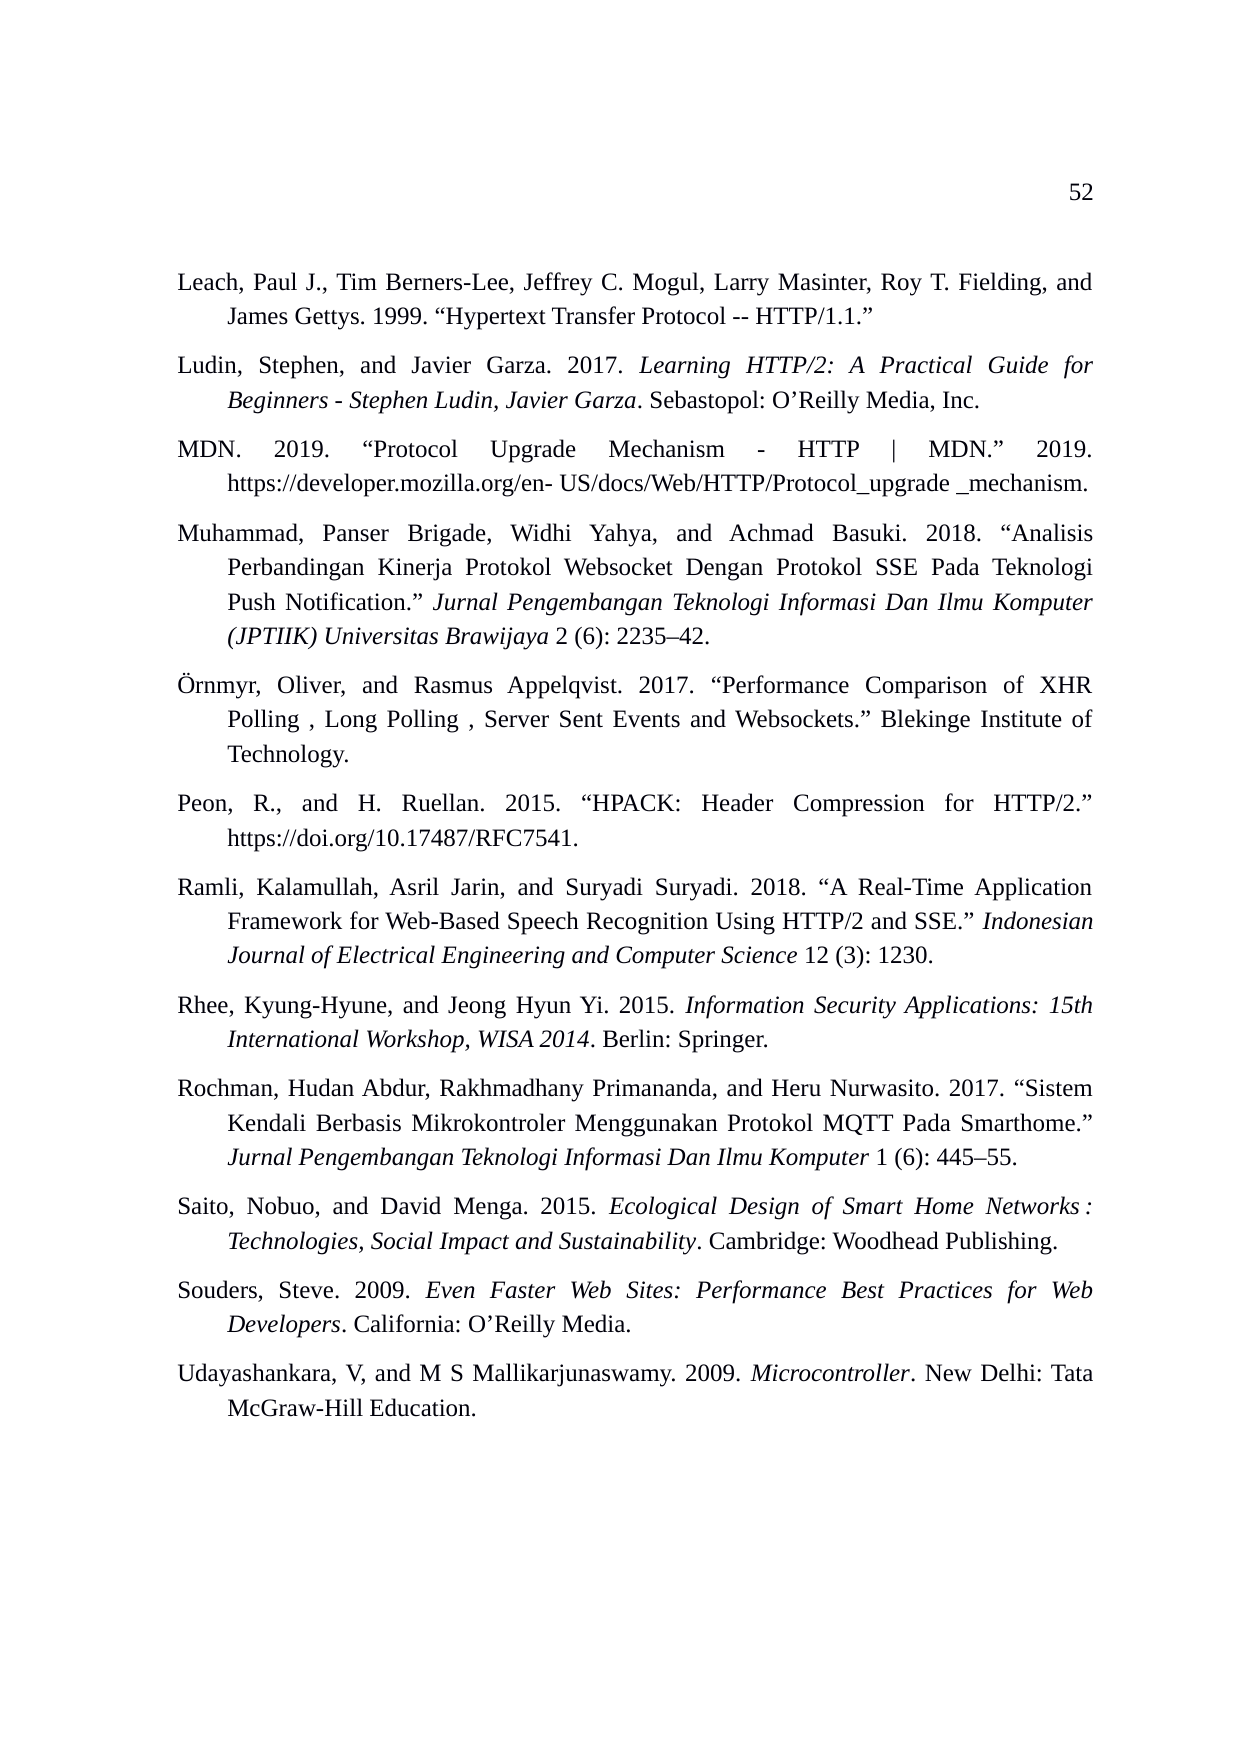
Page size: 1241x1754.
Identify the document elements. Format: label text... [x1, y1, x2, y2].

text Leach, Paul J., Tim Berners-Lee, Jeffrey C. Mogul, Larry Masinter, Roy T. Fielding, and James Gettys. 1999. “Hypertext Transfer Protocol -- HTTP/1.1.” [177, 267, 1093, 330]
text Muhammad, Panser Brigade, Widhi Yahya, and Achmad Basuki. 2018. “Analisis Perbandingan Kinerja Protokol Websocket Dengan Protokol SSE Pada Teknologi Push Notification.” Jurnal Pengembangan Teknologi Informasi Dan Ilmu Komputer (JPTIIK) Universitas Brawijaya 2 (6): 2235–42. [177, 518, 1093, 650]
text Saito, Nobuo, and David Menga. 2015. Ecological Design of Smart Home Networks : Technologies, Social Impact and Sustainability. Cambridge: Woodhead Publishing. [177, 1191, 1093, 1254]
text Souders, Steve. 2009. Even Faster Web Sites: Performance Best Practices for Web Developers. California: O’Reilly Media. [177, 1275, 1093, 1338]
text Peon, R., and H. Ruellan. 2015. “HPACK: Header Compression for HTTP/2.” https://doi.org/10.17487/RFC7541. [177, 788, 1093, 851]
text Rochman, Hudan Abdur, Rakhmadhany Primananda, and Heru Nurwasito. 2017. “Sistem Kendali Berbasis Mikrokontroler Menggunakan Protokol MQTT Pada Smarthome.” Jurnal Pengembangan Teknologi Informasi Dan Ilmu Komputer 1 (6): 445–55. [177, 1073, 1093, 1171]
text Rhee, Kyung-Hyune, and Jeong Hyun Yi. 2015. Information Security Applications: 15th International Workshop, WISA 2014. Berlin: Springer. [177, 990, 1093, 1053]
text Ramli, Kalamullah, Asril Jarin, and Suryadi Suryadi. 2018. “A Real-Time Application Framework for Web-Based Speech Recognition Using HTTP/2 and SSE.” Indonesian Journal of Electrical Engineering and Computer Science 12 (3): 1230. [177, 872, 1093, 969]
text Ludin, Stephen, and Javier Garza. 2017. Learning HTTP/2: A Practical Guide for Beginners - Stephen Ludin, Javier Garza. Sebastopol: O’Reilly Media, Inc. [177, 351, 1093, 414]
text Udayashankara, V, and M S Mallikarjunaswamy. 2009. Microcontroller. New Delhi: Tata McGraw-Hill Education. [177, 1358, 1093, 1422]
text Örnmyr, Oliver, and Rasmus Appelqvist. 2017. “Performance Comparison of XHR Polling , Long Polling , Server Sent Events and Websockets.” Blekinge Institute of Technology. [177, 670, 1093, 768]
text MDN. 2019. “Protocol Upgrade Mechanism - HTTP | MDN.” 2019. https://developer.mozilla.org/en- US/docs/Web/HTTP/Protocol_upgrade _mechanism. [177, 434, 1093, 497]
